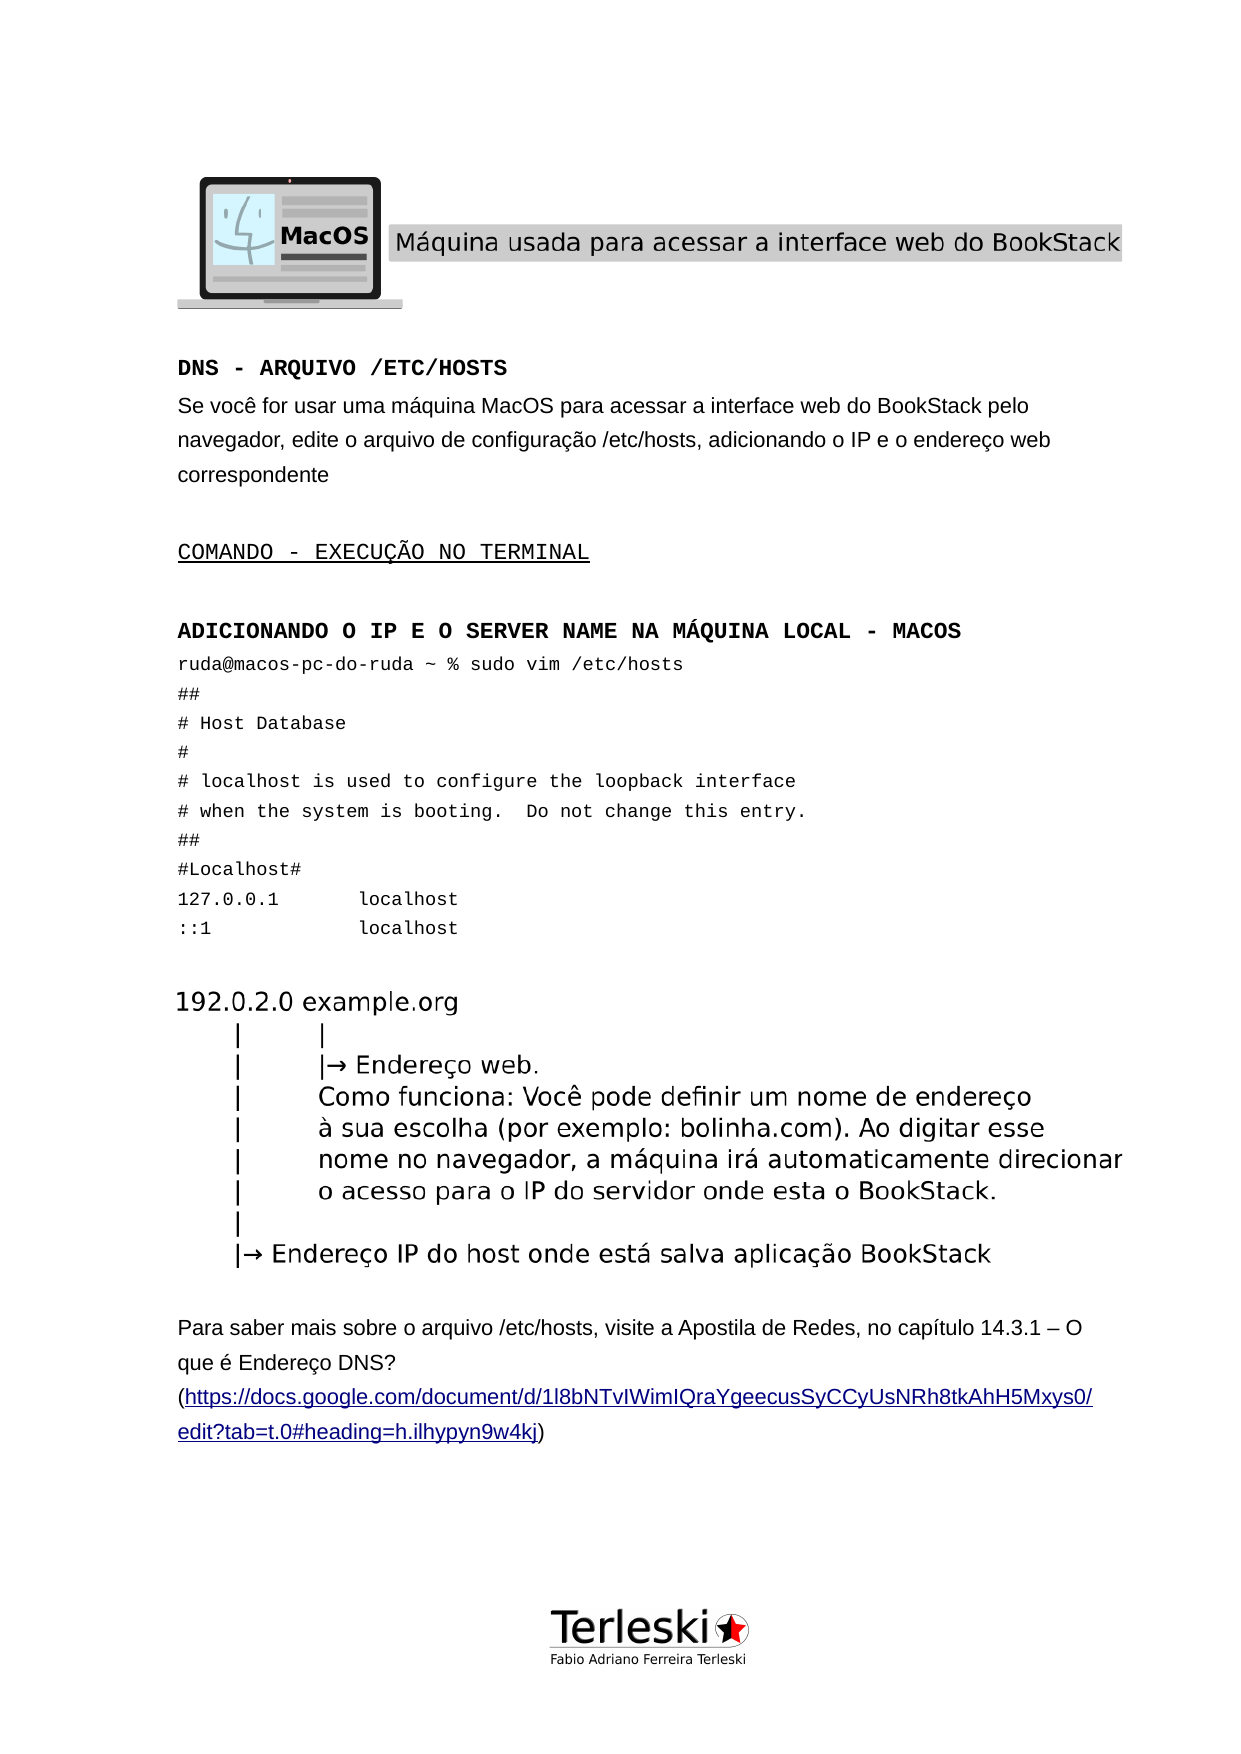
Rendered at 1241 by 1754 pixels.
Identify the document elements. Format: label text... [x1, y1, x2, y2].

text ruda@macos-pc-do-ruda ~ % sudo vim /etc/hosts [177, 655, 1122, 676]
text # localhost is used to configure the loopback interface [177, 772, 1122, 793]
text ## [177, 684, 1122, 706]
text # when the system is booting. Do not change this entry. [177, 801, 1122, 823]
text Para saber mais sobre o arquivo /etc/hosts, visite a Apostila de Redes, no capítulo 14.3.1 – O que é Endereço DNS? [177, 1315, 1122, 1375]
text COMANDO - EXECUÇÃO NO TERMINAL [177, 540, 1122, 566]
text # Host Database [177, 714, 1122, 735]
picture [177, 991, 1123, 1268]
text Se você for usar uma máquina MacOS para acessar a interface web do BookStack pelo navegador, edite o arquivo de configuração /etc/hosts, adicionando o IP e o endereço web correspondente [177, 392, 1122, 487]
picture [177, 177, 1123, 309]
text #Localhost# [177, 860, 1122, 881]
text ADICIONANDO O IP E O SERVER NAME NA MÁQUINA LOCAL - MACOS [177, 619, 1122, 645]
picture [549, 1607, 750, 1667]
text DNS - ARQUIVO /ETC/HOSTS [177, 357, 1122, 383]
text ::1 localhost [177, 918, 1122, 940]
text ## [177, 831, 1122, 852]
text 127.0.0.1 localhost [177, 889, 1122, 911]
text # [177, 743, 1122, 764]
text (https://docs.google.com/document/d/1l8bNTvIWimIQraYgeecusSyCCyUsNRh8tkAhH5Mxys0/edit?tab=t.0#heading=h.ilhypyn9w4kj) [177, 1384, 1122, 1444]
